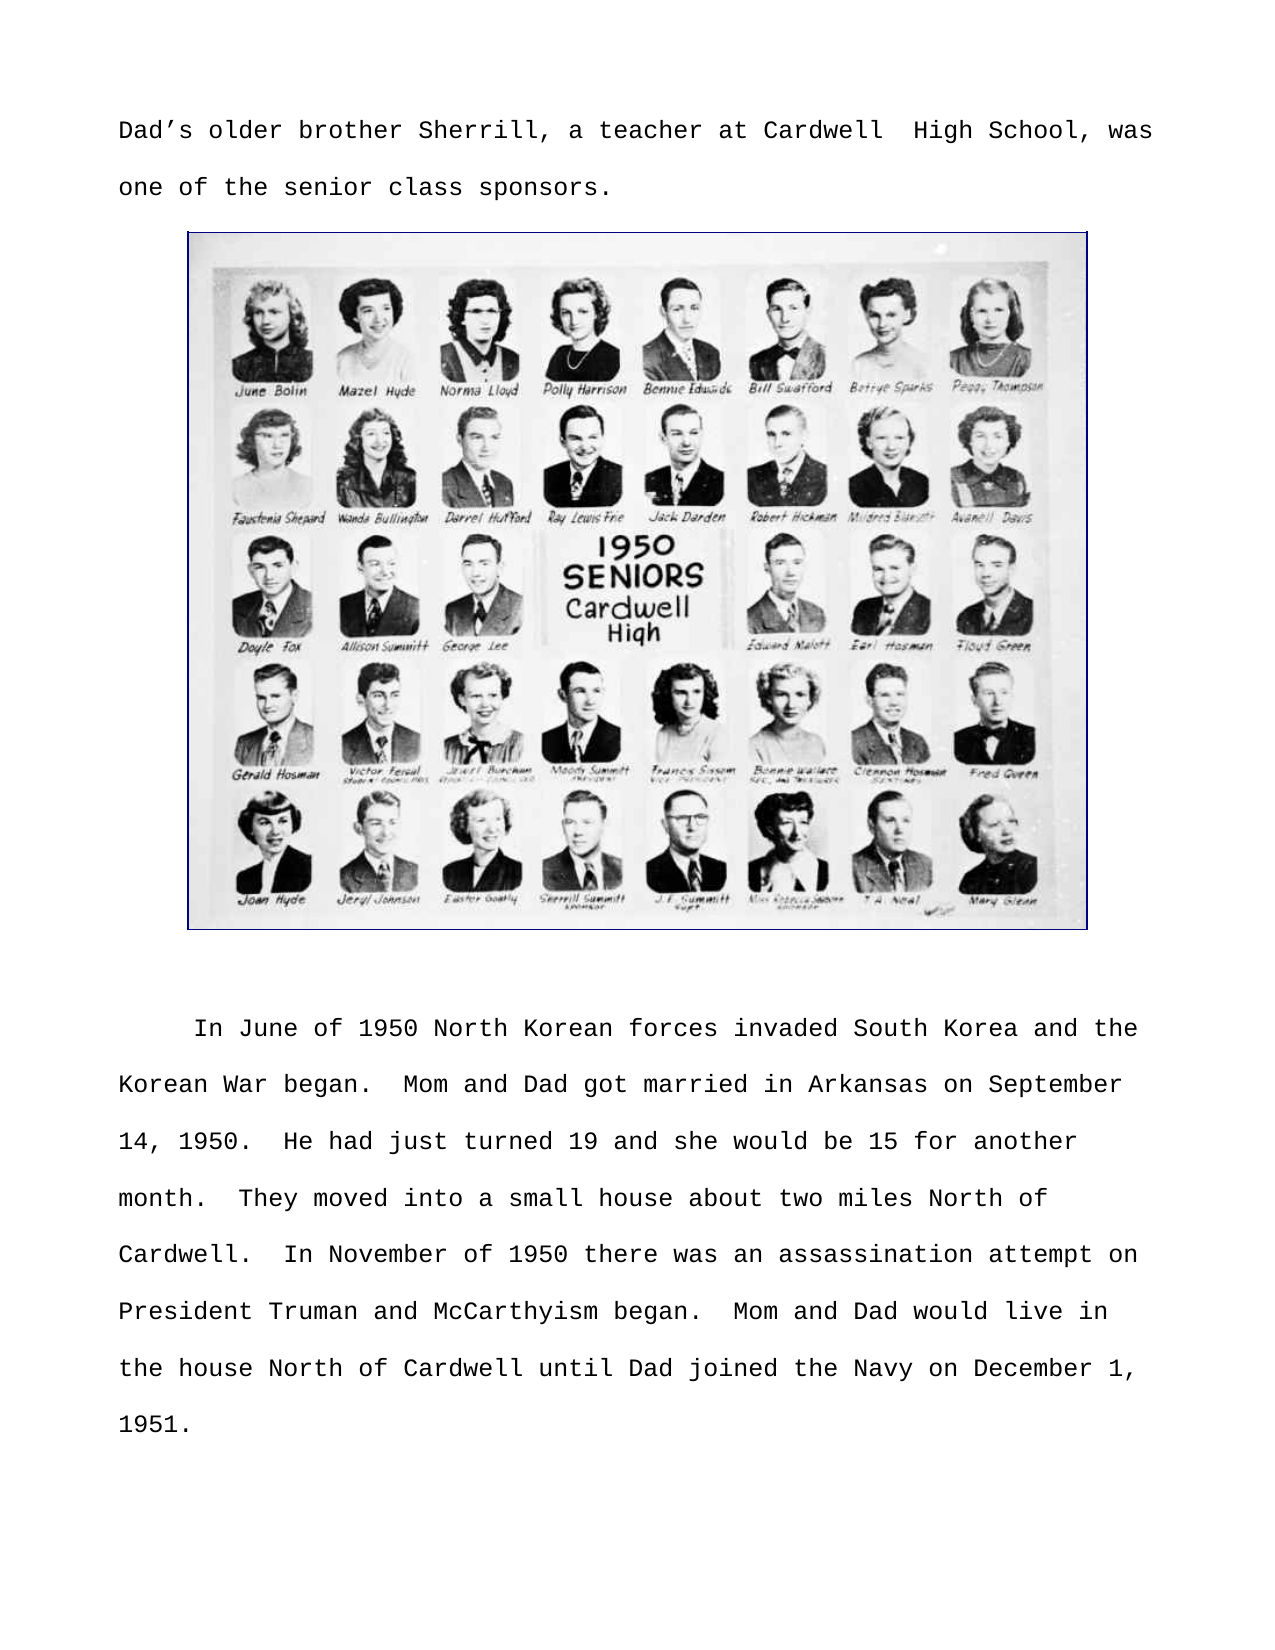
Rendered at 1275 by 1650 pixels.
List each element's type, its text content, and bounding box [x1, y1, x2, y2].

text Dad’s older brother Sherrill, a teacher at Cardwell High School, was one of the senior class sponsors. [118, 118, 1157, 203]
text In June of 1950 North Korean forces invaded South Korea and the Korean War began. Mom and Dad got married in Arkansas on September 14, 1950. He had just turned 19 and she would be 15 for another month. They moved into a small house about two miles North of Cardwell. In November of 1950 there was an assassination attempt on President Truman and McCarthyism began. Mom and Dad would live in the house North of Cardwell until Dad joined the Navy on December 1, 1951. [118, 1015, 1157, 1440]
picture [189, 233, 1086, 929]
